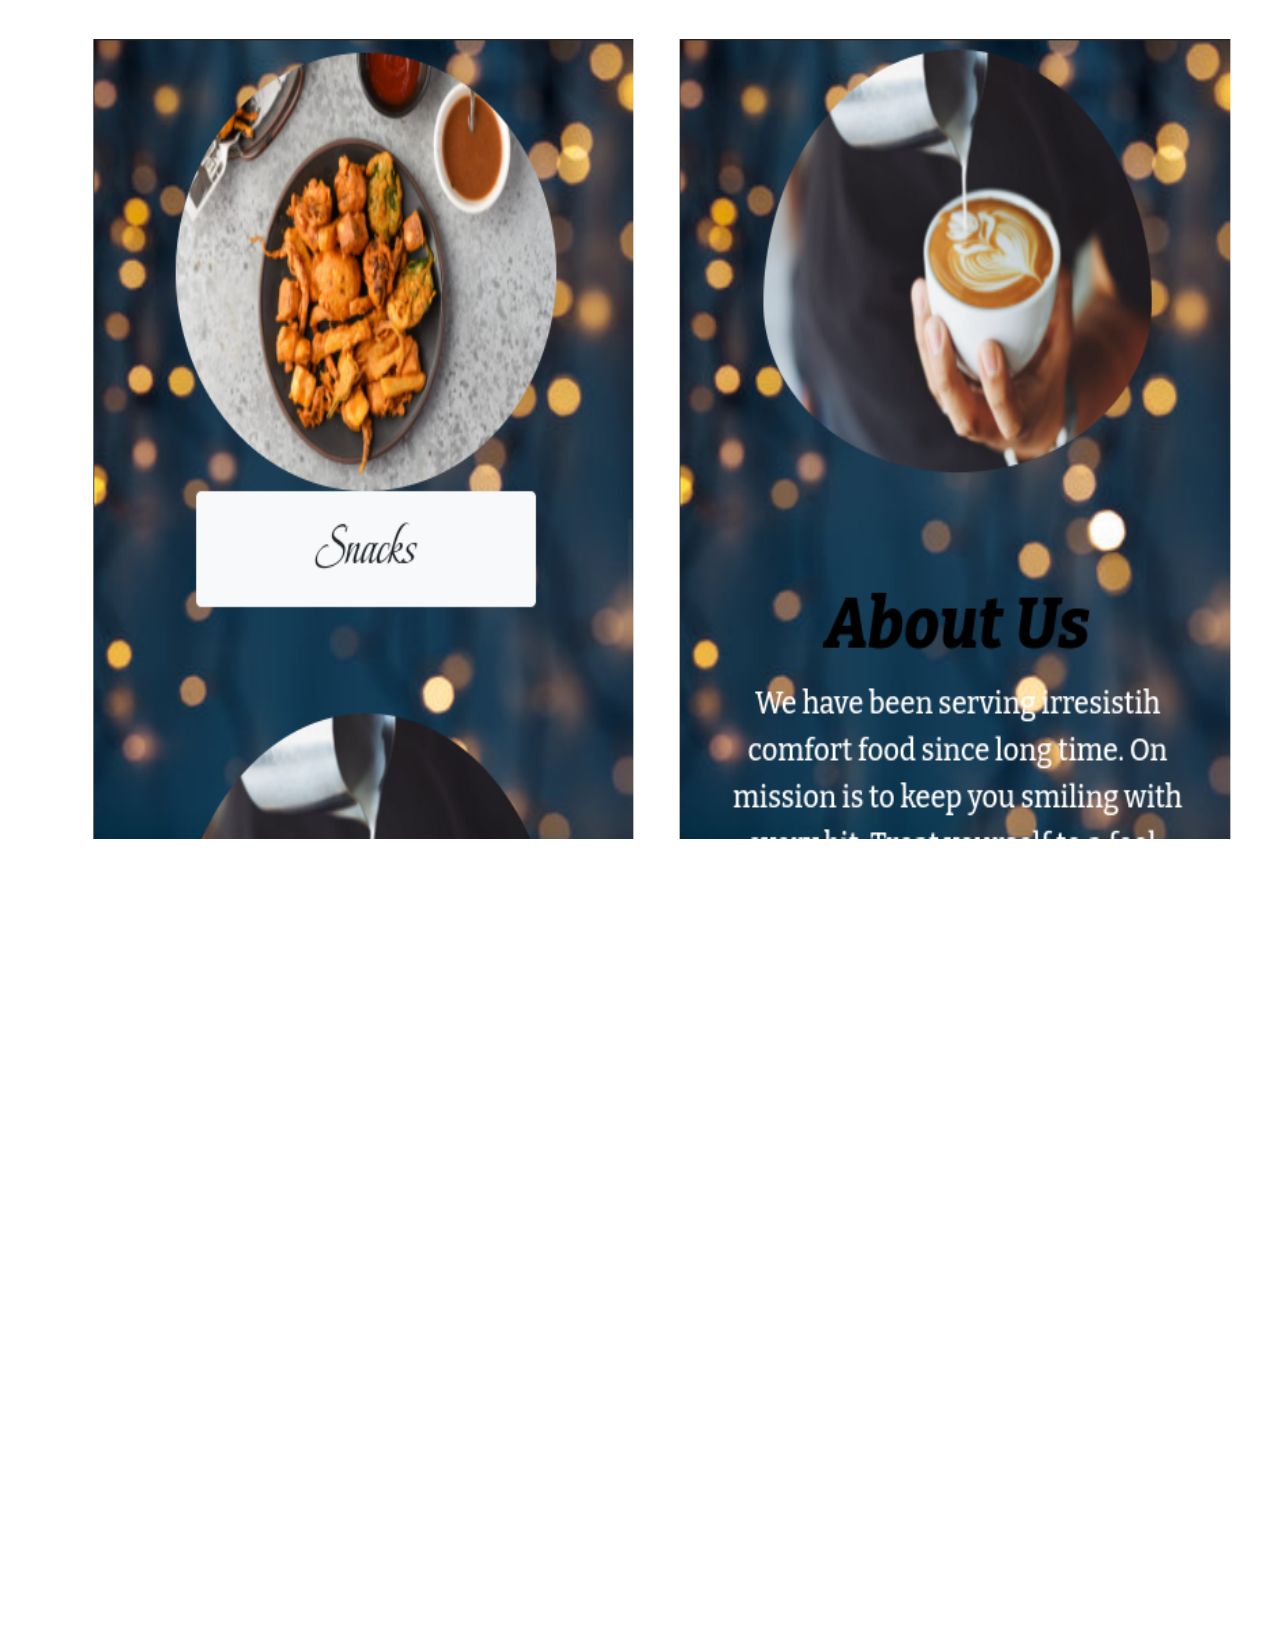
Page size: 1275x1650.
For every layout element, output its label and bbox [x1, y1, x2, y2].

picture [679, 39, 1231, 839]
picture [93, 39, 634, 839]
